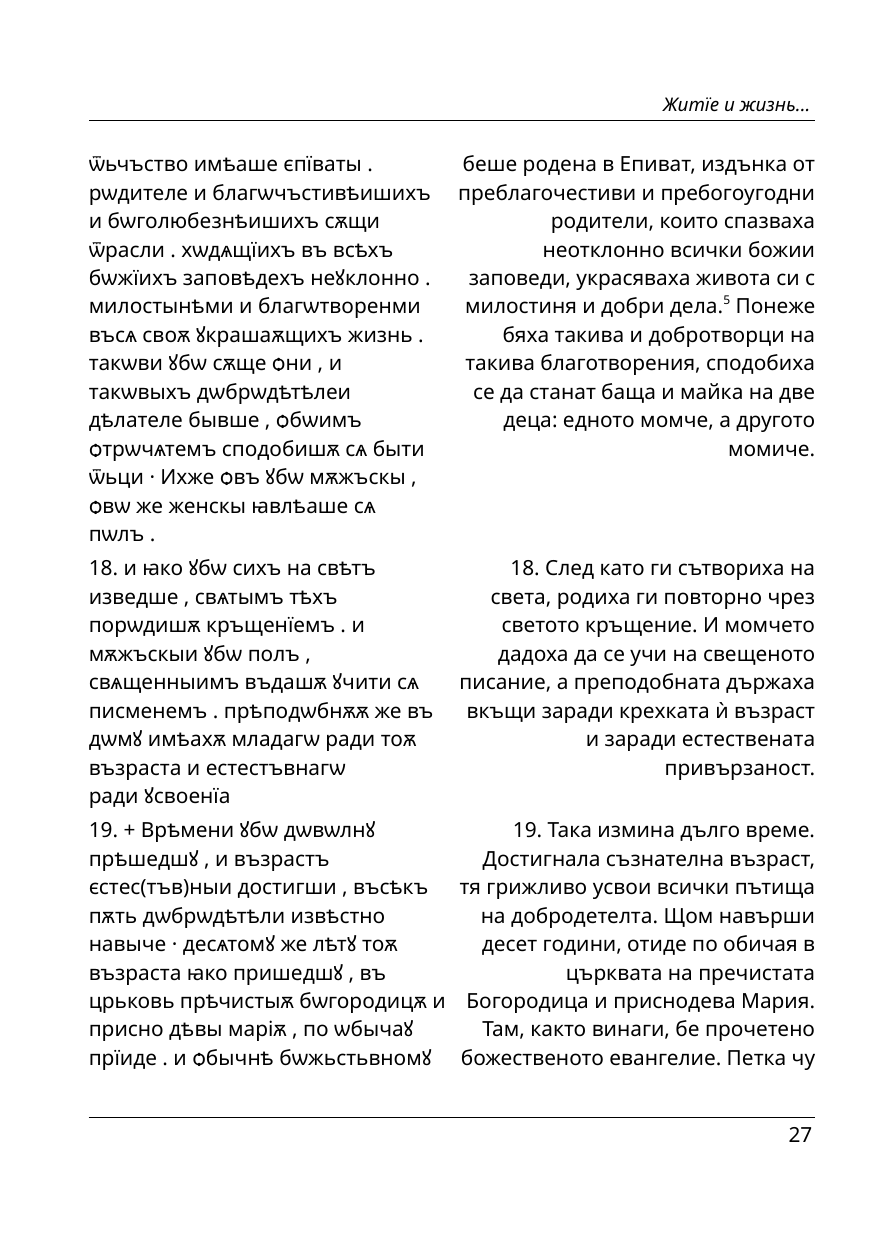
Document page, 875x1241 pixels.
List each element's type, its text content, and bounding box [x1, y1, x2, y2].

table_cell 18. След като ги сътвориха на света, родиха ги повторно чрез светото кръщение. И момчето дадоха да се учи на свещеното писание, а преподобната държаха вкъщи заради крехката ѝ възраст и заради естествената привързаност. [452, 554, 815, 815]
table_cell 19. Така измина дълго време. Достигнала съзнателна възраст, тя грижливо усвои всички пътища на добродетелта. Щом навърши десет години, отиде по обичая в църквата на пречистата Богородица и приснодева Мария. Там, както винаги, бе прочетено божественото евангелие. Петка чу [452, 815, 815, 1071]
table_cell беше родена в Епиват, издънка от преблагочестиви и пребогоугодни родители, които спазваха неотклонно всички божии заповеди, украсяваха живота си с милостиня и добри дела.5 Понеже бяха такива и добротворци на такива благотворения, сподобиха се да станат баща и майка на две деца: едното момче, а другото момиче. [452, 150, 815, 553]
table_cell 18. и ꙗко ꙋбѡ сихъ на свѣтъ изведше , свѧтымъ тѣхъ порѡдишѫ кръщенїемъ . и мѫжъскыи ꙋбѡ полъ , свѧщенныимъ въдашѫ ꙋчити сѧ писменемъ . прѣподѡбнѫѫ же въ дѡмꙋ имѣахѫ младагѡ ради тоѫ възраста и естестъвнагѡ ради ꙋсвоенїа [89, 554, 452, 815]
table_cell 19. + Врѣмени ꙋбѡ дѡвѡлнꙋ прѣшедшꙋ , и възрастъ єстес(тъв)ныи достигши , въсѣкъ пѫть дѡбрѡдѣтѣли извѣстно навыче · десѧтомꙋ же лѣтꙋ тоѫ възраста ꙗко пришедшꙋ , въ црьковь прѣчистыѫ бѡгородицѫ и присно дѣвы маріѫ , по ѡбычаꙋ прїиде . и ѻбычнѣ бѡжьстьвномꙋ [89, 815, 452, 1071]
table_cell ѿьчъство имѣаше єпїваты . рѡдителе и благѡчъстивѣишихъ и бѡголюбезнѣишихъ сѫщи ѿрасли . хѡдѧщїихъ въ всѣхъ бѡжїихъ заповѣдехъ неꙋклонно . милостынѣми и благѡтворенми въсѧ своѫ ꙋкрашаѫщихъ жизнь . такѡви ꙋбѡ сѫще ѻни , и такѡвыхъ дѡбрѡдѣтѣлеи дѣлателе бывше , ѻбѡимъ ѻтрѡчѧтемъ сподобишѫ сѧ быти ѿьци · Ихже ѻвъ ꙋбѡ мѫжъскы , ѻвѡ же женскы ꙗвлѣаше сѧ пѡлъ . [89, 150, 452, 553]
